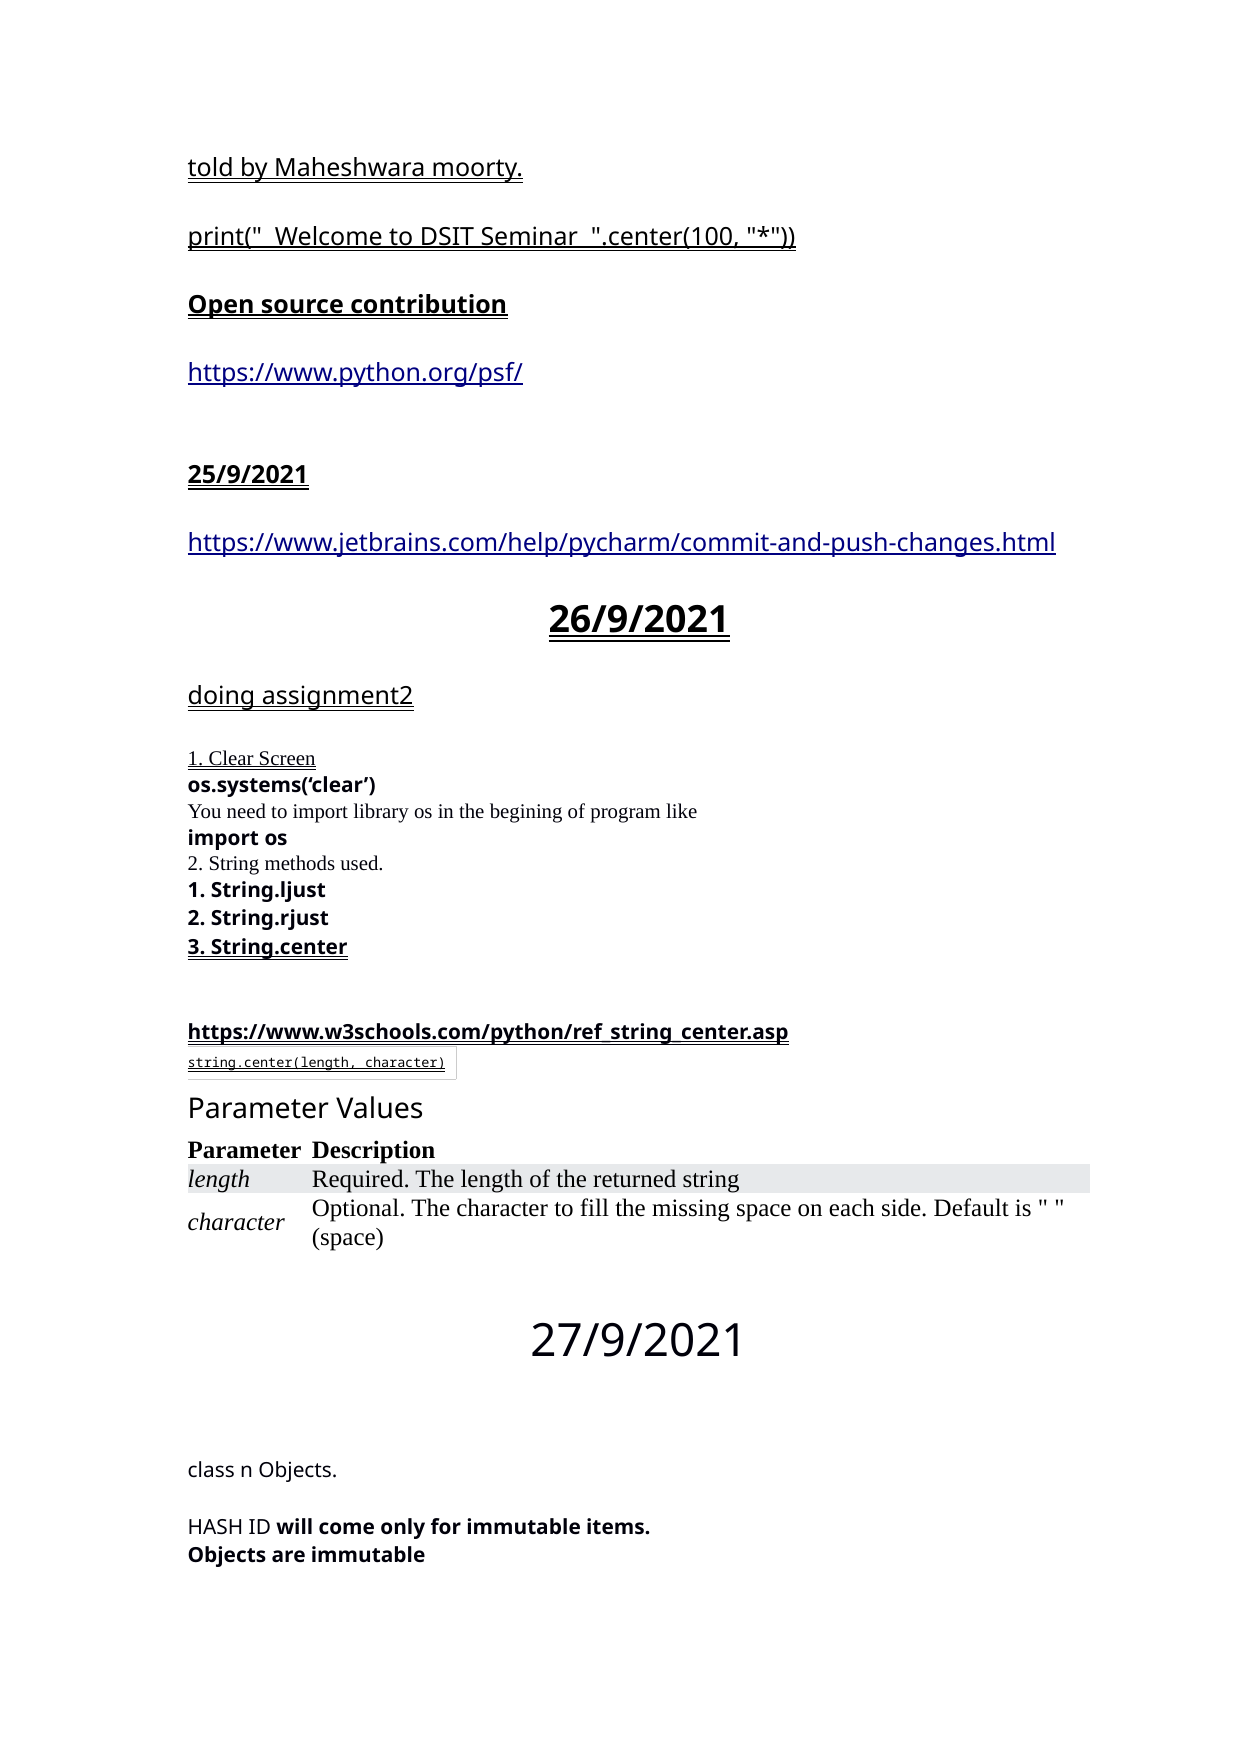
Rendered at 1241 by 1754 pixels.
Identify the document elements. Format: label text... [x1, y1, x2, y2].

text class n Objects. [187, 1455, 1090, 1483]
text 3. String.center [187, 932, 1090, 960]
subtitle Parameter Values [187, 1088, 1090, 1126]
text https://www.w3schools.com/python/ref_string_center.asp [187, 1017, 1090, 1046]
text 2. String methods used. [187, 851, 1090, 875]
text 1. String.ljust [187, 875, 1090, 903]
text 27/9/2021 [187, 1307, 1090, 1370]
table_header Parameter [188, 1135, 312, 1164]
text os.systems(‘clear’) [187, 770, 1090, 798]
table_header Description [312, 1135, 1090, 1164]
text You need to import library os in the begining of program like [187, 798, 1090, 823]
text https://www.python.org/psf/ [187, 354, 1090, 388]
text 25/9/2021 [187, 457, 1090, 491]
table_cell Required. The length of the returned string [312, 1164, 1090, 1193]
text 26/9/2021 [187, 593, 1090, 644]
text print(" Welcome to DSIT Seminar ".center(100, "*")) [187, 218, 1090, 252]
text Objects are immutable [187, 1540, 1090, 1569]
text Open source contribution [187, 286, 1090, 320]
text string.center(length, character) [187, 1047, 456, 1079]
text import os [187, 823, 1090, 851]
table_cell Optional. The character to fill the missing space on each side. Default is " " (space) [312, 1193, 1090, 1250]
text [457, 1046, 1090, 1079]
table_cell character [188, 1193, 312, 1250]
text HASH ID will come only for immutable items. [187, 1512, 1090, 1540]
text told by Maheshwara moorty. [187, 150, 1090, 184]
text 1. Clear Screen [187, 746, 1090, 770]
text 2. String.rjust [187, 903, 1090, 932]
text https://www.jetbrains.com/help/pycharm/commit-and-push-changes.html [187, 525, 1090, 559]
text doing assignment2 [187, 678, 1090, 712]
table_cell length [188, 1164, 312, 1193]
